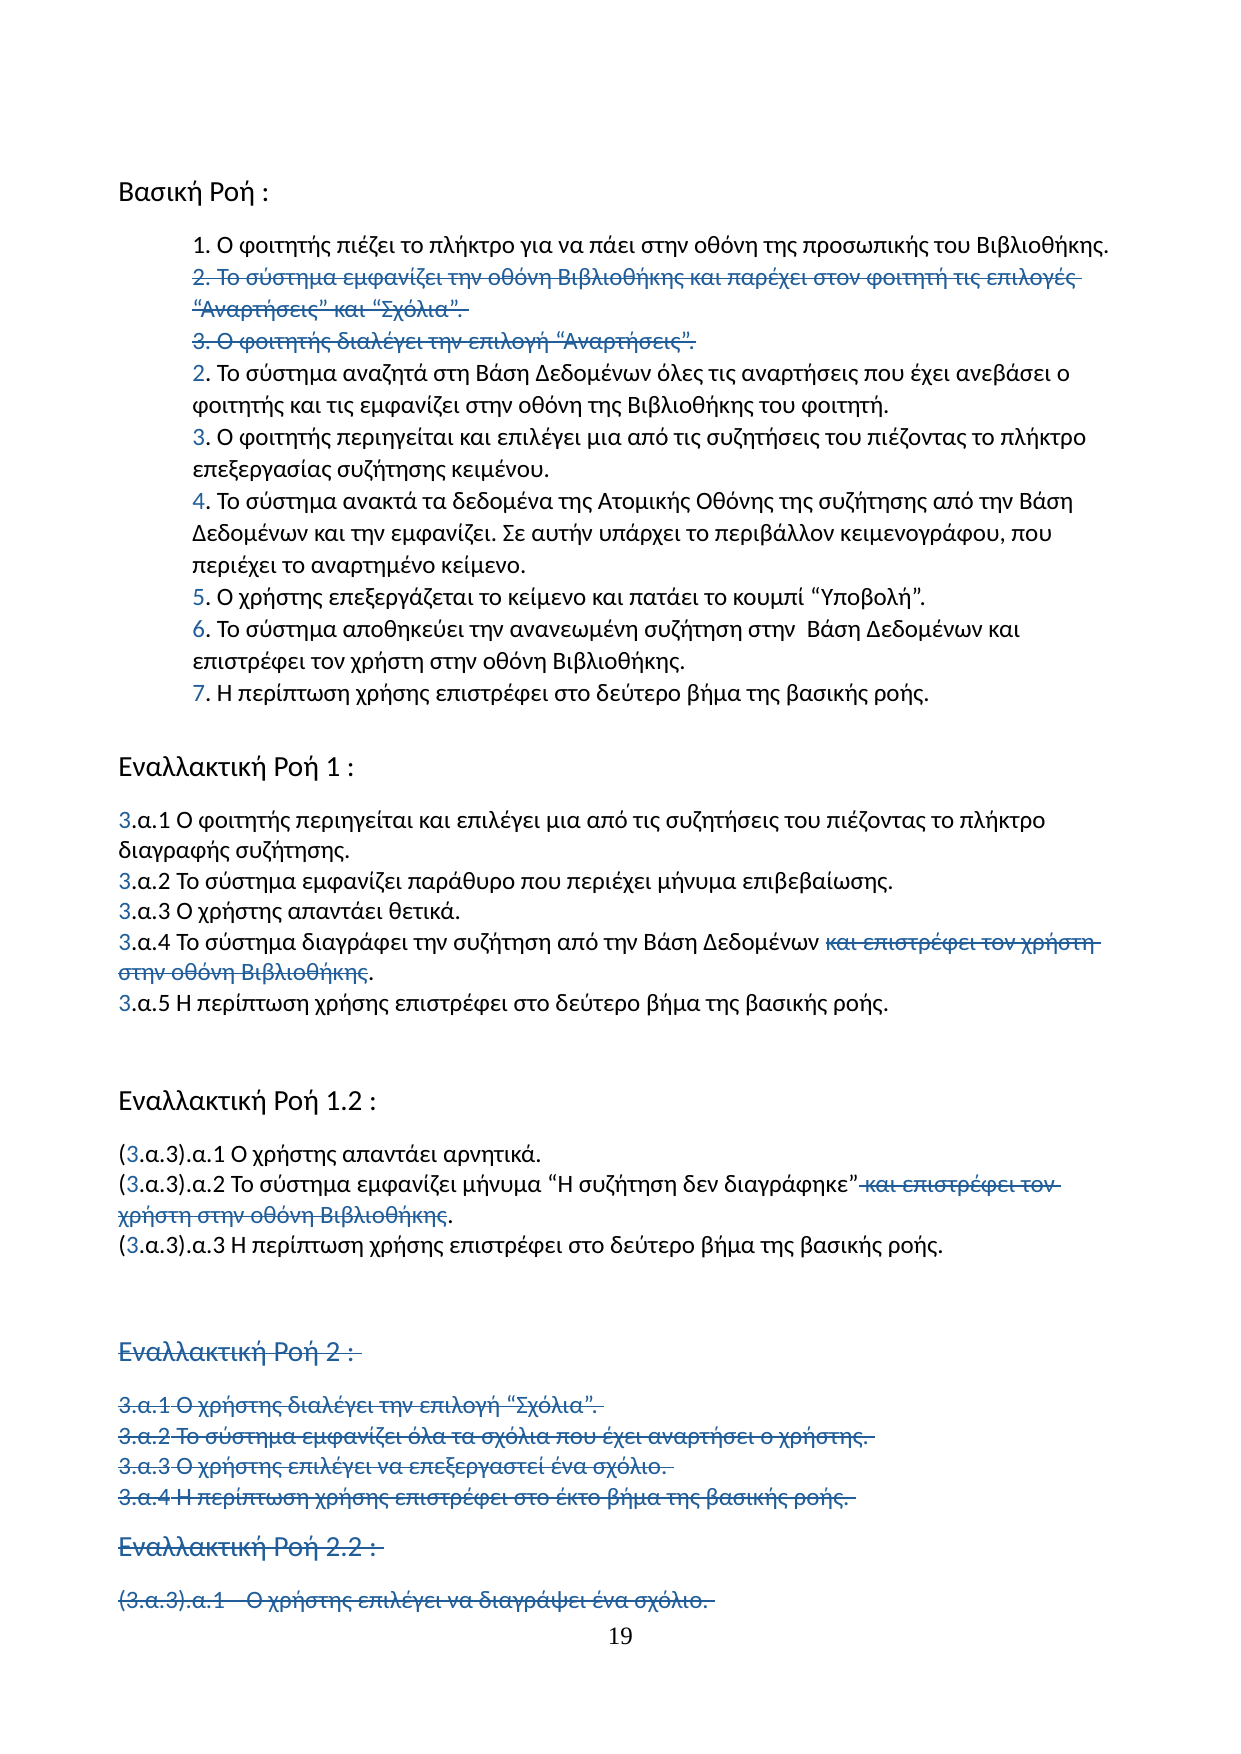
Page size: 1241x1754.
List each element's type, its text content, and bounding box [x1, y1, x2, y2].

text 3.α.2 Το σύστημα εμφανίζει παράθυρο που περιέχει μήνυμα επιβεβαίωσης. [118, 865, 1122, 895]
text Εναλλακτική Ροή 2 : [118, 1333, 1122, 1369]
text 3.α.4 Η περίπτωση χρήσης επιστρέφει στο έκτο βήμα της βασικής ροής. [118, 1481, 1122, 1511]
text Εναλλακτική Ροή 1 : [118, 748, 1122, 783]
text (3.α.3).α.2 Το σύστημα εμφανίζει μήνυμα “Η συζήτηση δεν διαγράφηκε” και επιστρέφει τον χρήστη στην οθόνη Βιβλιοθήκης. (3.α.3).α.3 Η περίπτωση χρήσης επιστρέφει στο δεύτερο βήμα της βασικής ροής. [118, 1169, 1122, 1260]
text 3.α.3 Ο χρήστης απαντάει θετικά. [118, 895, 1122, 926]
text 3.α.4 Το σύστημα διαγράφει την συζήτηση από την Βάση Δεδομένων και επιστρέφει τον χρήστη στην οθόνη Βιβλιοθήκης. 3.α.5 Η περίπτωση χρήσης επιστρέφει στο δεύτερο βήμα της βασικής ροής. [118, 926, 1122, 1017]
text (3.α.3).α.1 Ο χρήστης απαντάει αρνητικά. [118, 1138, 1122, 1169]
text 3.α.1 Ο χρήστης διαλέγει την επιλογή “Σχόλια”. [118, 1389, 1122, 1420]
text 3.α.2 Το σύστημα εμφανίζει όλα τα σχόλια που έχει αναρτήσει ο χρήστης. [118, 1420, 1122, 1450]
text 3.α.3 Ο χρήστης επιλέγει να επεξεργαστεί ένα σχόλιο. [118, 1450, 1122, 1481]
text Εναλλακτική Ροή 1.2 : [118, 1082, 1122, 1117]
text Βασική Ροή : [118, 173, 1122, 209]
text 1. Ο φοιτητής πιέζει το πλήκτρο για να πάει στην οθόνη της προσωπικής του Βιβλιοθήκης. 2. Το σύστημα εμφανίζει την οθόνη Βιβλιοθήκης και παρέχει στον φοιτητή τις επιλογές “Αναρτήσεις” και “Σχόλια”. 3. Ο φοιτητής διαλέγει την επιλογή “Αναρτήσεις”. 2. Το σύστημα αναζητά στη Βάση Δεδομένων όλες τις αναρτήσεις που έχει ανεβάσει ο φοιτητής και τις εμφανίζει στην οθόνη της Βιβλιοθήκης του φοιτητή. 3. Ο φοιτητής περιηγείται και επιλέγει μια από τις συζητήσεις του πιέζοντας το πλήκτρο επεξεργασίας συζήτησης κειμένου. 4. Το σύστημα ανακτά τα δεδομένα της Ατομικής Οθόνης της συζήτησης από την Βάση Δεδομένων και την εμφανίζει. Σε αυτήν υπάρχει το περιβάλλον κειμενογράφου, που περιέχει το αναρτημένο κείμενο. 5. Ο χρήστης επεξεργάζεται το κείμενο και πατάει το κουμπί “Υποβολή”. 6. Το σύστημα αποθηκεύει την ανανεωμένη συζήτηση στην Βάση Δεδομένων και επιστρέφει τον χρήστη στην οθόνη Βιβλιοθήκης. 7. Η περίπτωση χρήσης επιστρέφει στο δεύτερο βήμα της βασικής ροής. [192, 229, 1122, 707]
text (3.α.3).α.1 Ο χρήστης επιλέγει να διαγράψει ένα σχόλιο. [118, 1584, 1122, 1614]
text 3.α.1 Ο φοιτητής περιηγείται και επιλέγει μια από τις συζητήσεις του πιέζοντας το πλήκτρο διαγραφής συζήτησης. [118, 804, 1122, 865]
text Εναλλακτική Ροή 2.2 : [118, 1528, 1122, 1564]
